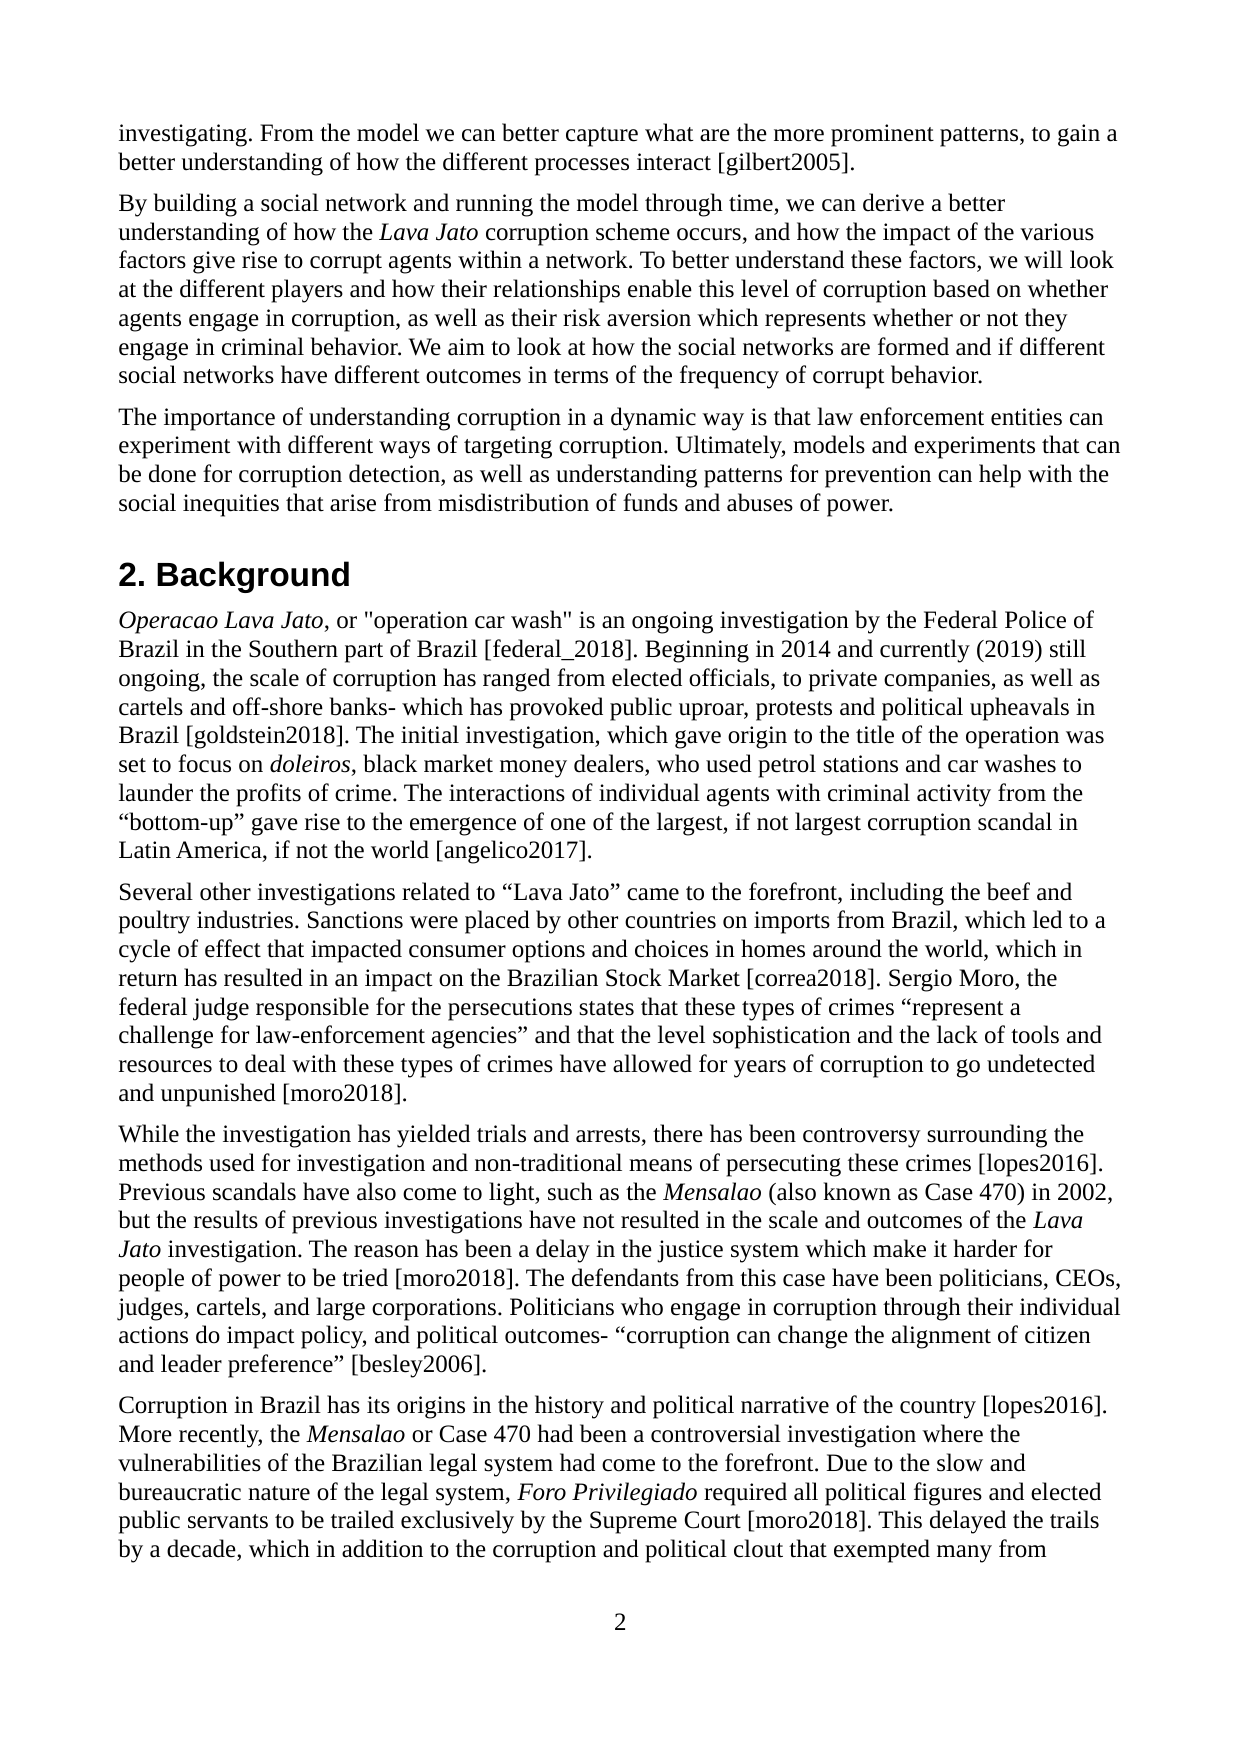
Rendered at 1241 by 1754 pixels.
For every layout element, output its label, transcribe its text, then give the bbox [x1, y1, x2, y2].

text Several other investigations related to “Lava Jato” came to the forefront, including the beef and poultry industries. Sanctions were placed by other countries on imports from Brazil, which led to a cycle of effect that impacted consumer options and choices in homes around the world, which in return has resulted in an impact on the Brazilian Stock Market [correa2018]. Sergio Moro, the federal judge responsible for the persecutions states that these types of crimes “represent a challenge for law-enforcement agencies” and that the level sophistication and the lack of tools and resources to deal with these types of crimes have allowed for years of corruption to go undetected and unpunished [moro2018]. [118, 877, 1122, 1107]
text The importance of understanding corruption in a dynamic way is that law enforcement entities can experiment with different ways of targeting corruption. Ultimately, models and experiments that can be done for corruption detection, as well as understanding patterns for prevention can help with the social inequities that arise from misdistribution of funds and abuses of power. [118, 402, 1122, 517]
text Operacao Lava Jato, or "operation car wash" is an ongoing investigation by the Federal Police of Brazil in the Southern part of Brazil [federal_2018]. Beginning in 2014 and currently (2019) still ongoing, the scale of corruption has ranged from elected officials, to private companies, as well as cartels and off-shore banks- which has provoked public uproar, protests and political upheavals in Brazil [goldstein2018]. The initial investigation, which gave origin to the title of the operation was set to focus on doleiros, black market money dealers, who used petrol stations and car washes to launder the profits of crime. The interactions of individual agents with criminal activity from the “bottom-up” gave rise to the emergence of one of the largest, if not largest corruption scandal in Latin America, if not the world [angelico2017]. [118, 606, 1122, 864]
text investigating. From the model we can better capture what are the more prominent patterns, to gain a better understanding of how the different processes interact [gilbert2005]. [118, 118, 1122, 176]
text While the investigation has yielded trials and arrests, there has been controversy surrounding the methods used for investigation and non-traditional means of persecuting these crimes [lopes2016]. Previous scandals have also come to light, such as the Mensalao (also known as Case 470) in 2002, but the results of previous investigations have not resulted in the scale and outcomes of the Lava Jato investigation. The reason has been a delay in the justice system which make it harder for people of power to be tried [moro2018]. The defendants from this case have been politicians, CEOs, judges, cartels, and large corporations. Politicians who engage in corruption through their individual actions do impact policy, and political outcomes- “corruption can change the alignment of citizen and leader preference” [besley2006]. [118, 1119, 1122, 1378]
text Corruption in Brazil has its origins in the history and political narrative of the country [lopes2016]. More recently, the Mensalao or Case 470 had been a controversial investigation where the vulnerabilities of the Brazilian legal system had come to the forefront. Due to the slow and bureaucratic nature of the legal system, Foro Privilegiado required all political figures and elected public servants to be trailed exclusively by the Supreme Court [moro2018]. This delayed the trails by a decade, which in addition to the corruption and political clout that exempted many from [118, 1391, 1122, 1563]
text By building a social network and running the model through time, we can derive a better understanding of how the Lava Jato corruption scheme occurs, and how the impact of the various factors give rise to corrupt agents within a network. To better understand these factors, we will look at the different players and how their relationships enable this level of corruption based on whether agents engage in corruption, as well as their risk aversion which represents whether or not they engage in criminal behavior. We aim to look at how the social networks are formed and if different social networks have different outcomes in terms of the frequency of corrupt behavior. [118, 188, 1122, 389]
subtitle Background [118, 554, 1122, 593]
